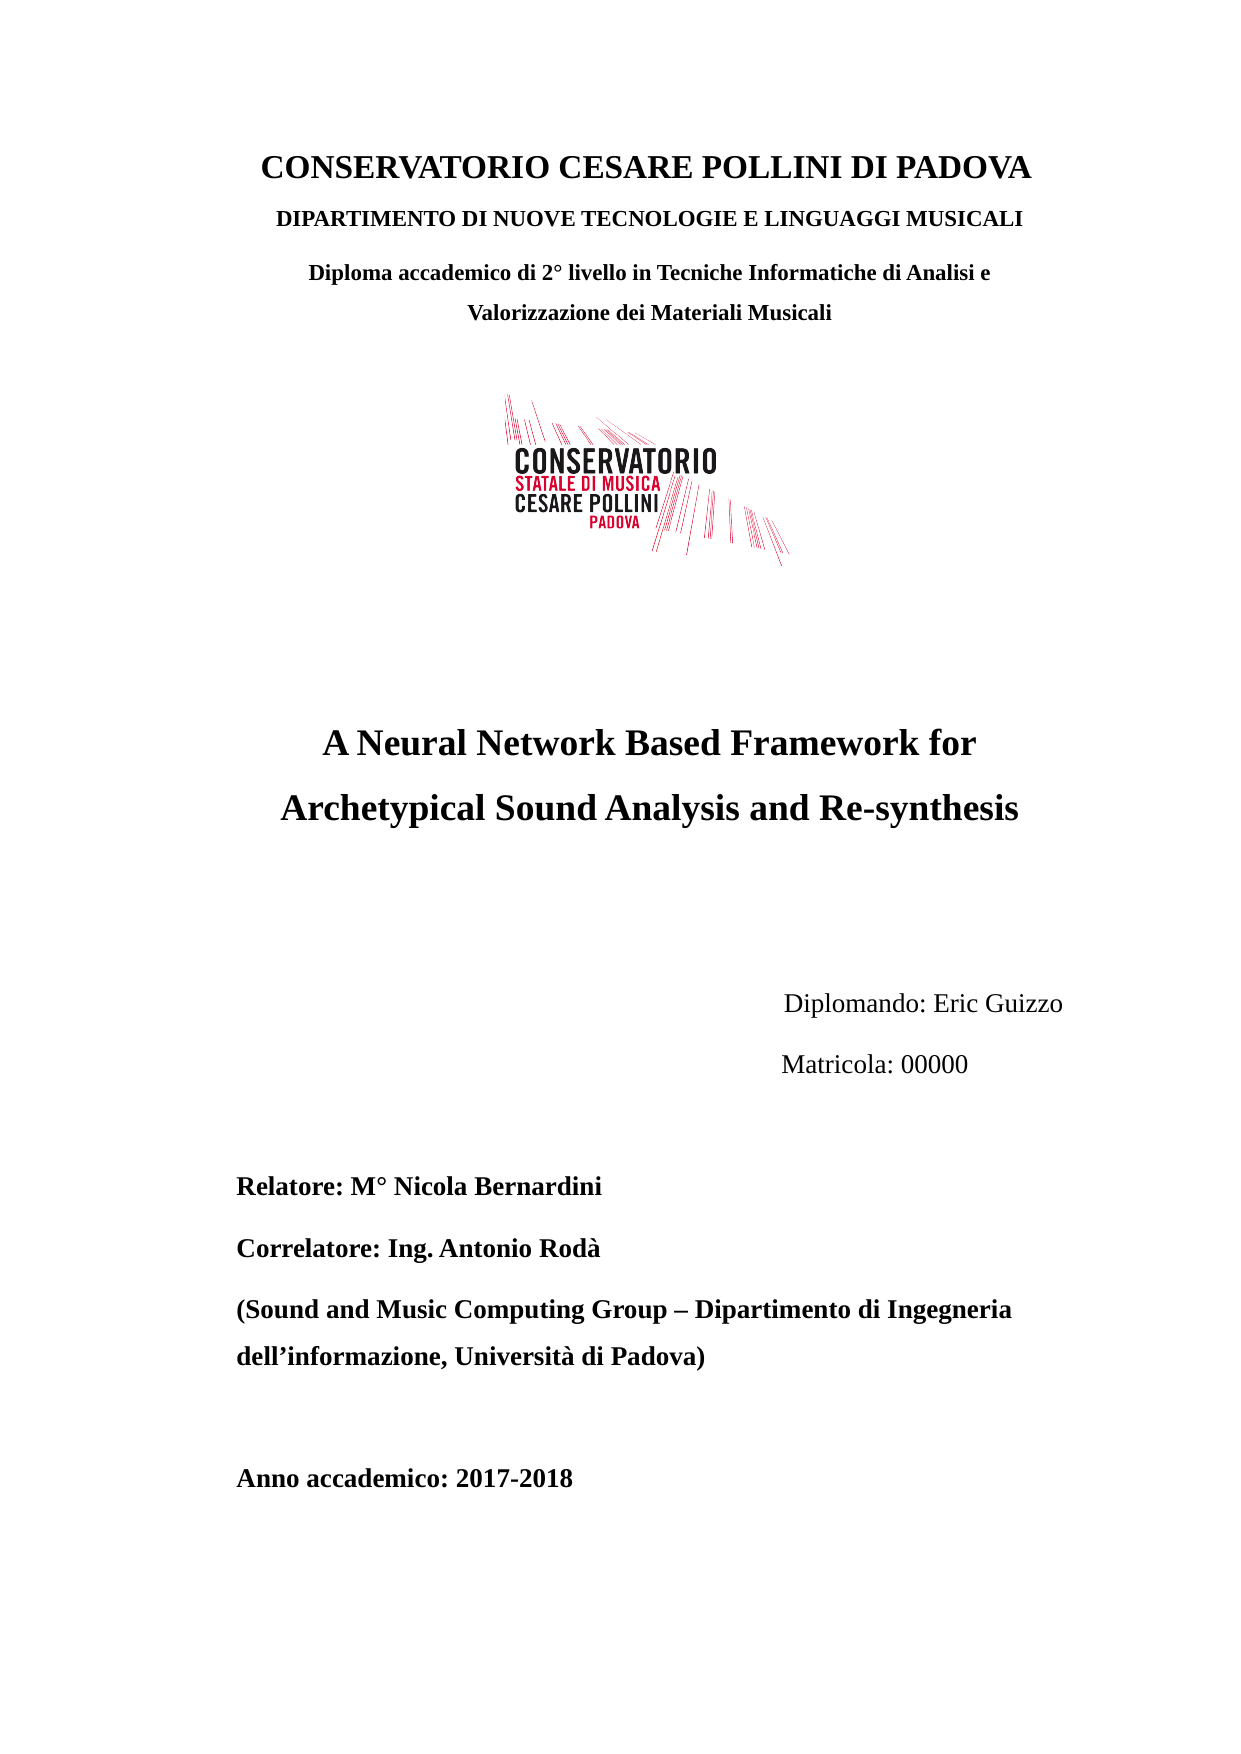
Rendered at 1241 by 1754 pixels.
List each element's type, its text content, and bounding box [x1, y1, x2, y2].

text DIPARTIMENTO DI NUOVE TECNOLOGIE E LINGUAGGI MUSICALI [236, 205, 1063, 231]
picture [504, 388, 795, 574]
text Diplomando: Eric Guizzo [236, 987, 1063, 1018]
text (Sound and Music Computing Group – Dipartimento di Ingegneria dell’informazione, Università di Padova) [236, 1293, 1063, 1371]
text Diploma accademico di 2° livello in Tecniche Informatiche di Analisi e Valorizzazione dei Materiali Musicali [236, 259, 1063, 325]
text Correlatore: Ing. Antonio Rodà [236, 1232, 1063, 1263]
text CONSERVATORIO CESARE POLLINI DI PADOVA [236, 148, 1063, 186]
text Relatore: M° Nicola Bernardini [236, 1170, 1063, 1202]
text Matricola: 00000 [236, 1048, 1063, 1079]
text A Neural Network Based Framework for Archetypical Sound Analysis and Re-synthesis [236, 720, 1063, 828]
text Anno accademico: 2017-2018 [236, 1462, 1063, 1493]
